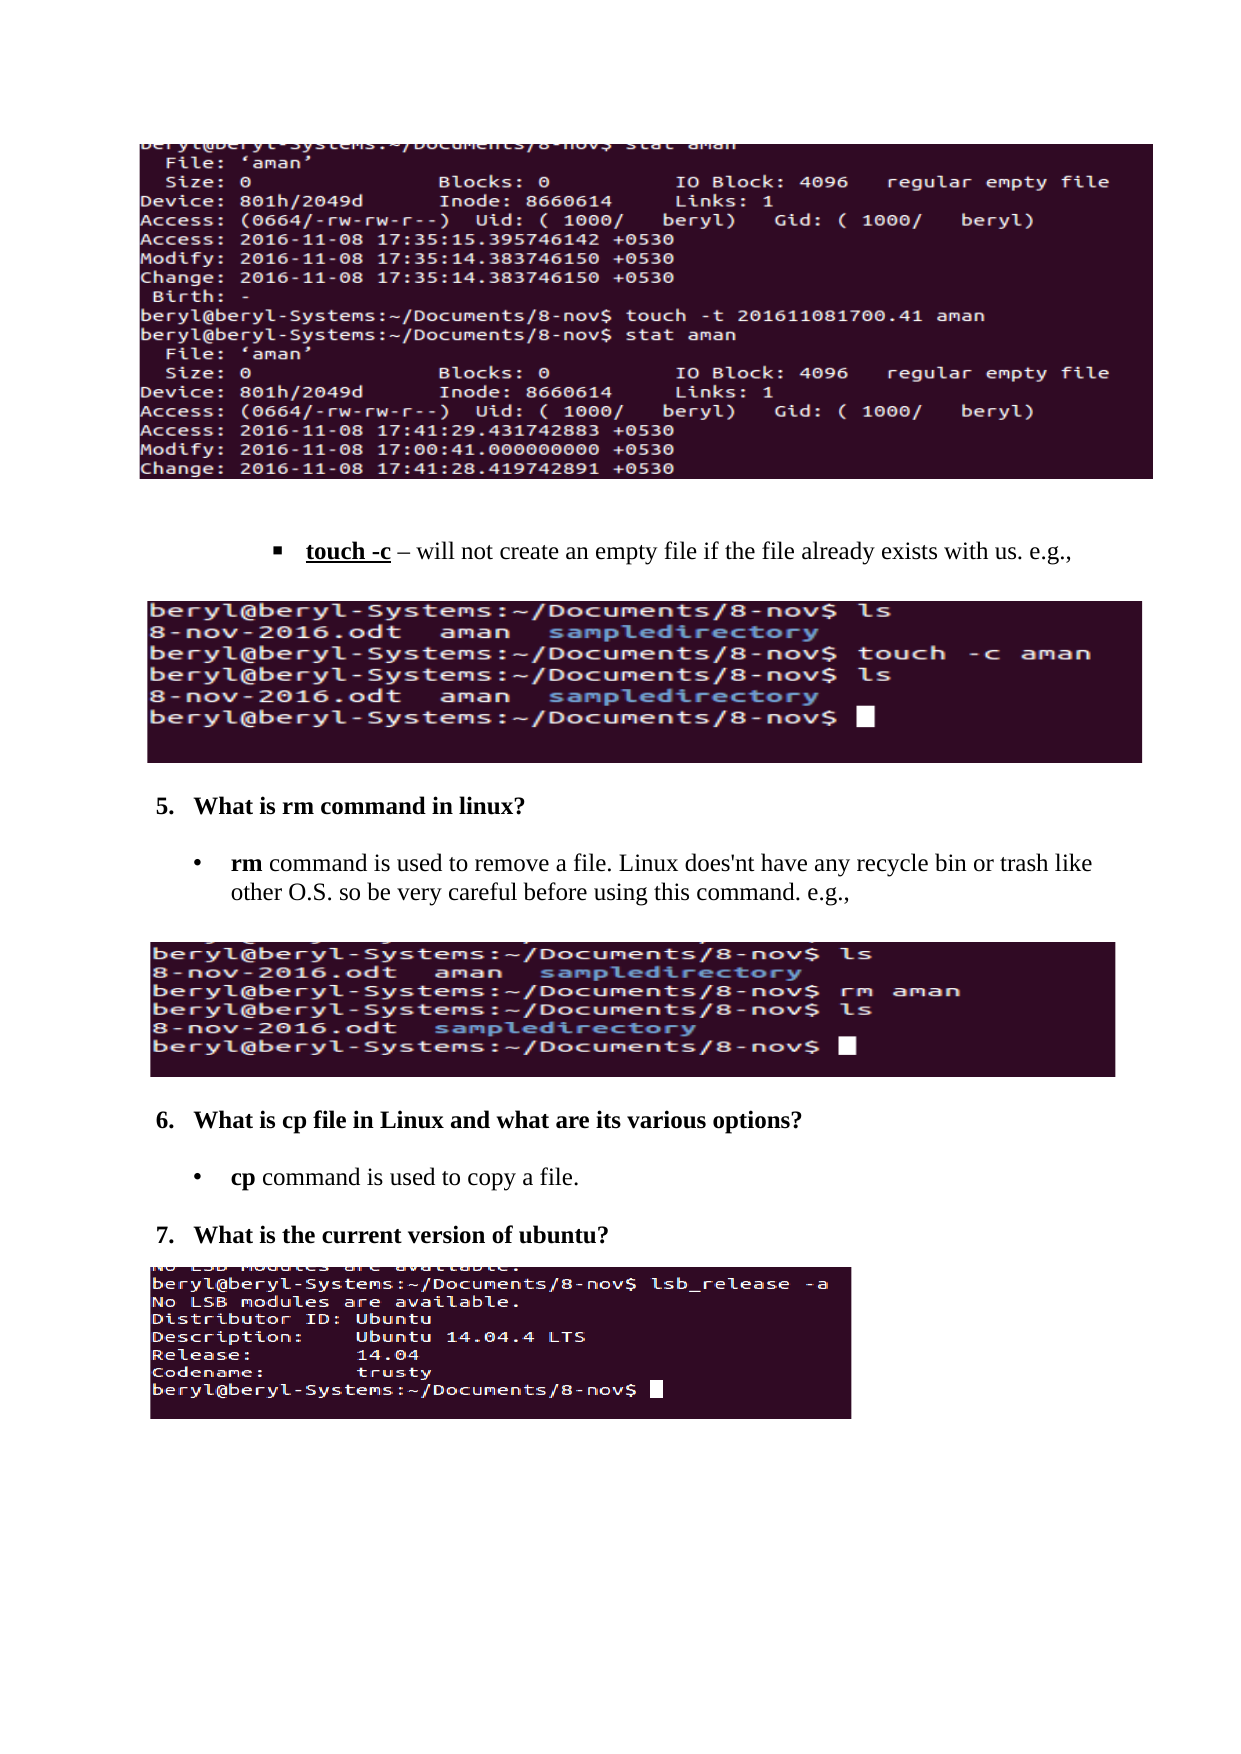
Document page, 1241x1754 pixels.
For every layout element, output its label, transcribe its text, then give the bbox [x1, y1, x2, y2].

list What is the current version of ubuntu? [156, 1220, 1122, 1248]
picture [139, 271, 326, 479]
picture [147, 601, 257, 631]
picture [150, 942, 256, 992]
picture [150, 1267, 228, 1419]
list cp command is used to copy a file. [193, 1162, 1122, 1191]
list touch -c – will not create an empty file if the file already exists with us. e.g., [268, 536, 1122, 565]
list What is cp file in Linux and what are its various options? [156, 1105, 1122, 1133]
list What is rm command in linux? [156, 791, 1122, 820]
list rm command is used to remove a file. Linux does'nt have any recycle bin or trash like other O.S. so be very careful before using this command. e.g., [193, 848, 1122, 906]
